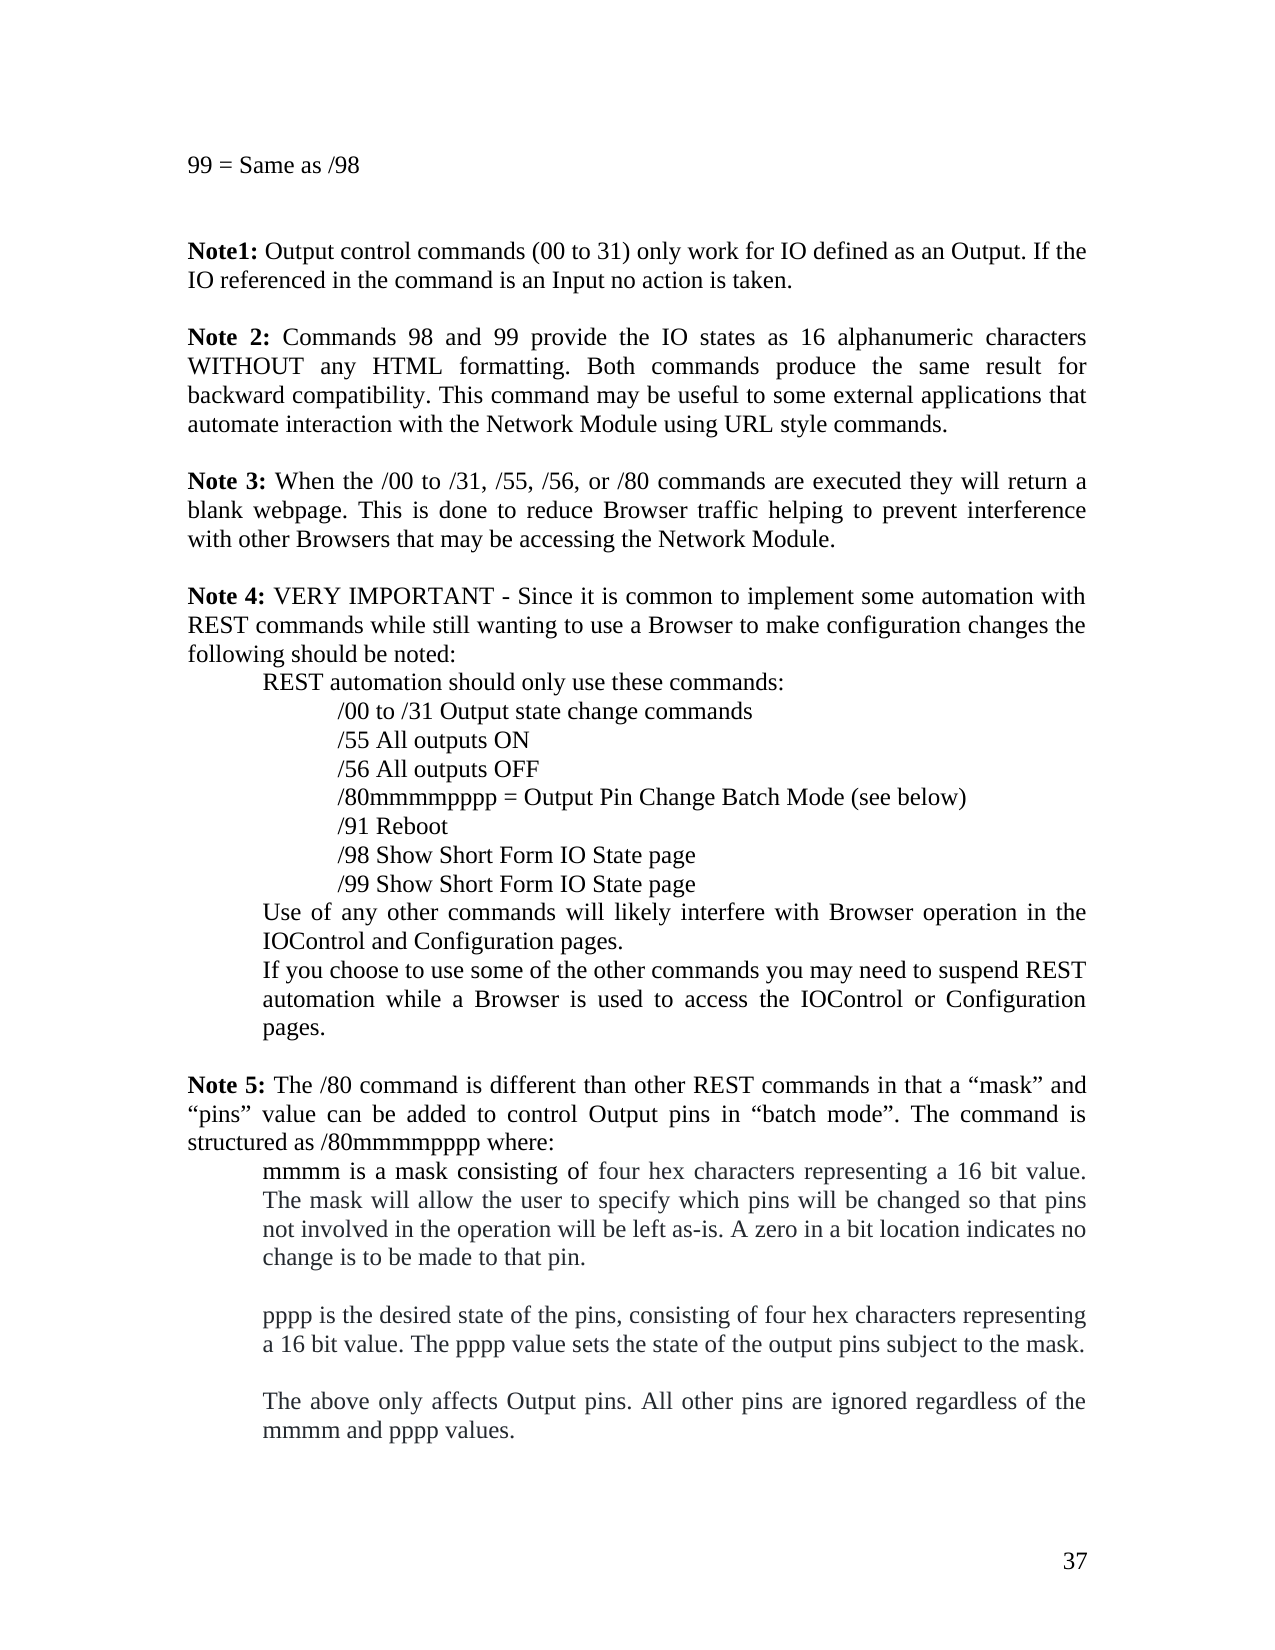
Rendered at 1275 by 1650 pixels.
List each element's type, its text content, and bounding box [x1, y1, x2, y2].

text Note 5: The /80 command is different than other REST commands in that a “mask” and “pins” value can be added to control Output pins in “batch mode”. The command is structured as /80mmmmpppp where: [187, 1070, 1087, 1156]
text pppp is the desired state of the pins, consisting of four hex characters representing a 16 bit value. The pppp value sets the state of the output pins subject to the mask. [262, 1300, 1087, 1357]
text Note1: Output control commands (00 to 31) only work for IO defined as an Output. If the IO referenced in the command is an Input no action is taken. [187, 236, 1087, 294]
text The above only affects Output pins. All other pins are ignored regardless of the mmmm and pppp values. [262, 1357, 1087, 1444]
text Note 2: Commands 98 and 99 provide the IO states as 16 alphanumeric characters WITHOUT any HTML formatting. Both commands produce the same result for backward compatibility. This command may be useful to some external applications that automate interaction with the Network Module using URL style commands. [187, 322, 1087, 437]
text /00 to /31 Output state change commands [337, 696, 1087, 725]
text 99 = Same as /98 [187, 150, 1087, 179]
text /56 All outputs OFF [337, 754, 1087, 782]
text /91 Reboot [337, 811, 1087, 840]
text /99 Show Short Form IO State page [337, 869, 1087, 897]
text /98 Show Short Form IO State page [337, 840, 1087, 869]
text Use of any other commands will likely interfere with Browser operation in the IOControl and Configuration pages. [262, 897, 1087, 955]
text mmmm is a mask consisting of four hex characters representing a 16 bit value. The mask will allow the user to specify which pins will be changed so that pins not involved in the operation will be left as-is. A zero in a bit location indicates no change is to be made to that pin. [262, 1156, 1087, 1271]
text If you choose to use some of the other commands you may need to suspend REST automation while a Browser is used to access the IOControl or Configuration pages. [262, 955, 1087, 1041]
text Note 4: VERY IMPORTANT - Since it is common to implement some automation with REST commands while still wanting to use a Browser to make configuration changes the following should be noted: [187, 581, 1087, 667]
text /55 All outputs ON [337, 725, 1087, 754]
text REST automation should only use these commands: [262, 667, 1087, 696]
text /80mmmmpppp = Output Pin Change Batch Mode (see below) [262, 782, 1087, 811]
text Note 3: When the /00 to /31, /55, /56, or /80 commands are executed they will return a blank webpage. This is done to reduce Browser traffic helping to prevent interference with other Browsers that may be accessing the Network Module. [187, 466, 1087, 552]
